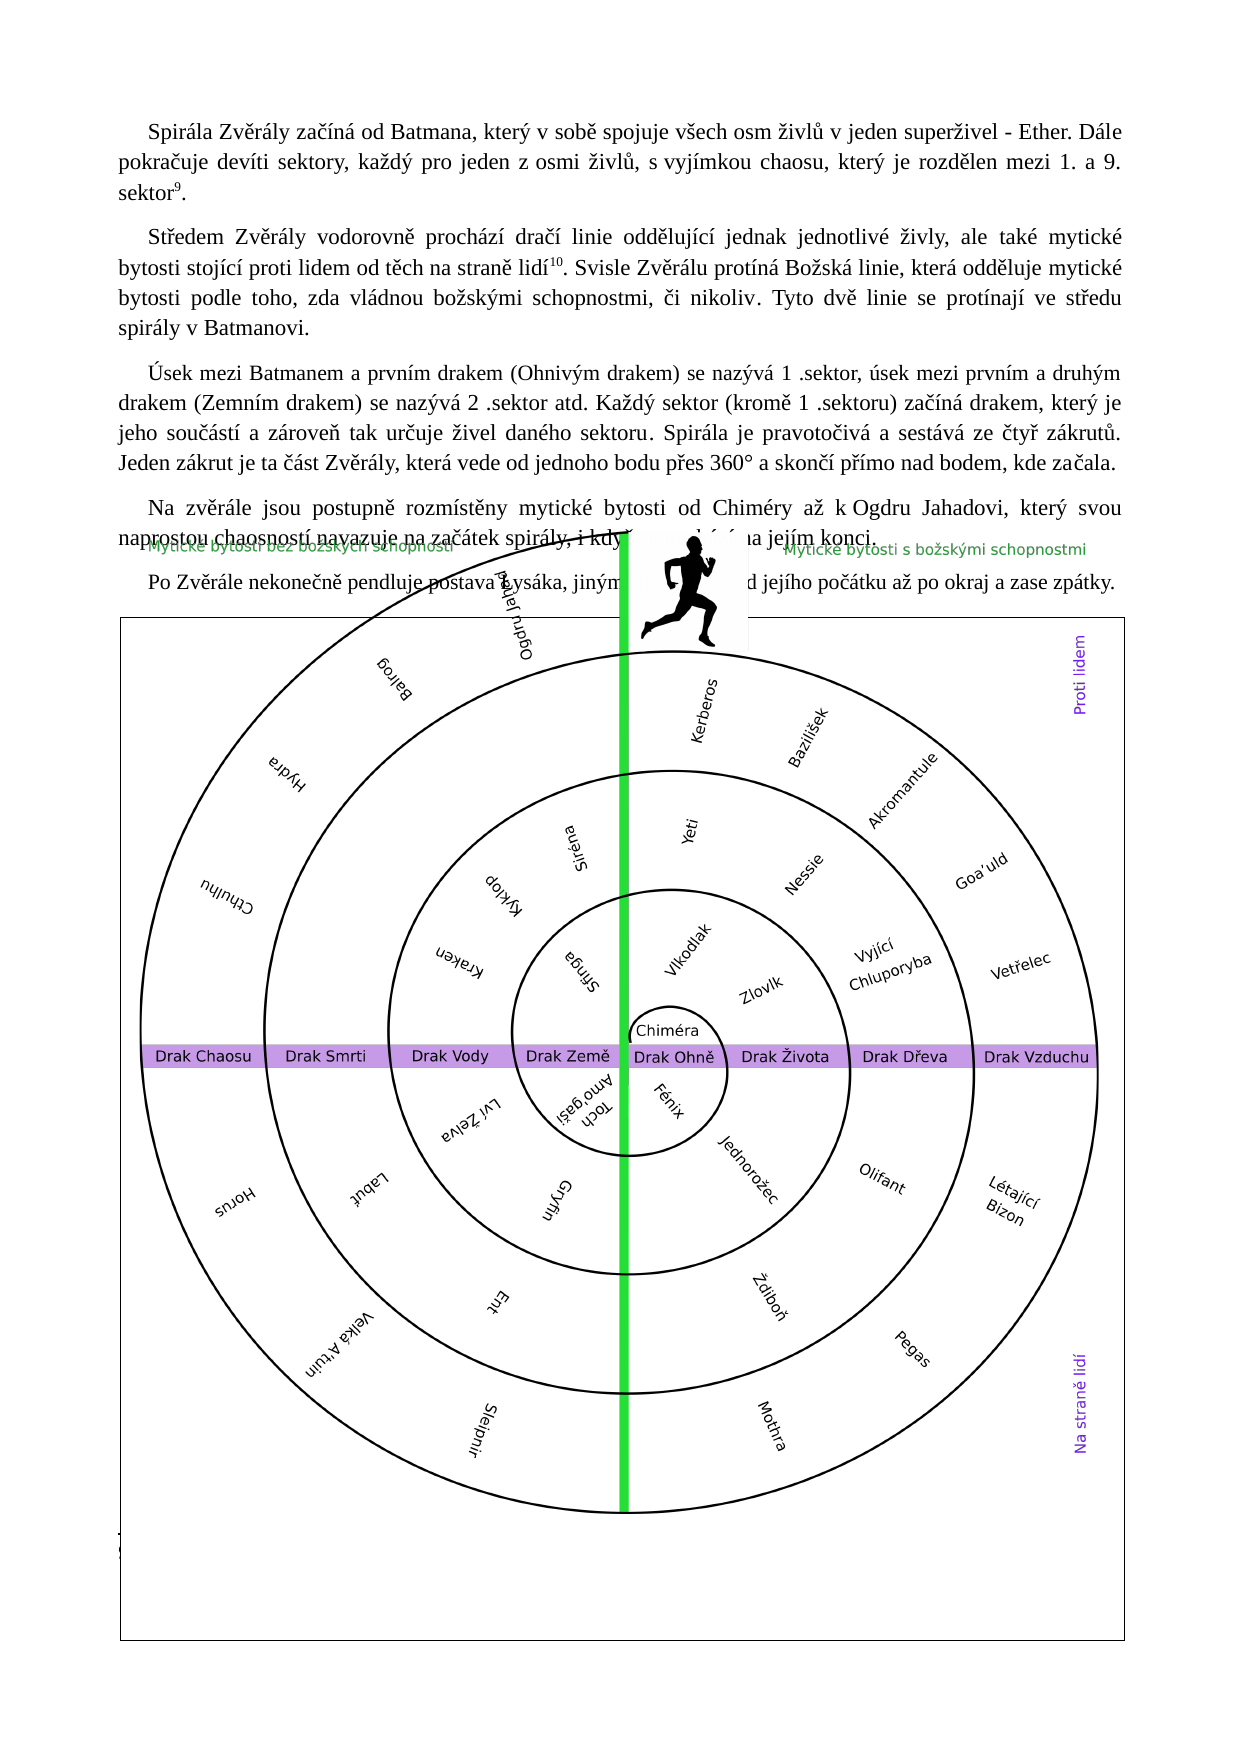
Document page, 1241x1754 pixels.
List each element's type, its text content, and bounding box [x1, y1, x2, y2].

text Na zvěrále jsou postupně rozmístěny mytické bytosti od Chiméry až k Ogdru Jahadovi, který svou naprostou chaosností navazuje na začátek spirály, i když se nachází na jejím konci. [118, 494, 1122, 551]
picture [139, 531, 1099, 1514]
text Úsek mezi Batmanem a prvním drakem (Ohnivým drakem) se nazývá 1 .sektor, úsek mezi prvním a druhým drakem (Zemním drakem) se nazývá 2 .sektor atd. Každý sektor (kromě 1 .sektoru) začíná drakem, který je jeho součástí a zároveň tak určuje živel daného sektoru. Spirála je pravotočivá a sestává ze čtyř zákrutů. Jeden zákrut je ta část Zvěrály, která vede od jednoho bodu přes 360° a skončí přímo nad bodem, kde začala. [118, 359, 1122, 476]
text Středem Zvěrály vodorovně prochází dračí linie oddělující jednak jednotlivé živly, ale také mytické bytosti stojící proti lidem od těch na straně lidí. Svisle Zvěrálu protíná Božská linie, která odděluje mytické bytosti podle toho, zda vládnou božskými schopnostmi, či nikoliv. Tyto dvě linie se protínají ve středu spirály v Batmanovi. [118, 223, 1122, 340]
text Spirála Zvěrály začíná od Batmana, který v sobě spojuje všech osm živlů v jeden superživel - Ether. Dále pokračuje devíti sektory, každý pro jeden z osmi živlů, s vyjímkou chaosu, který je rozdělen mezi 1. a 9. sektor. [118, 118, 1122, 205]
